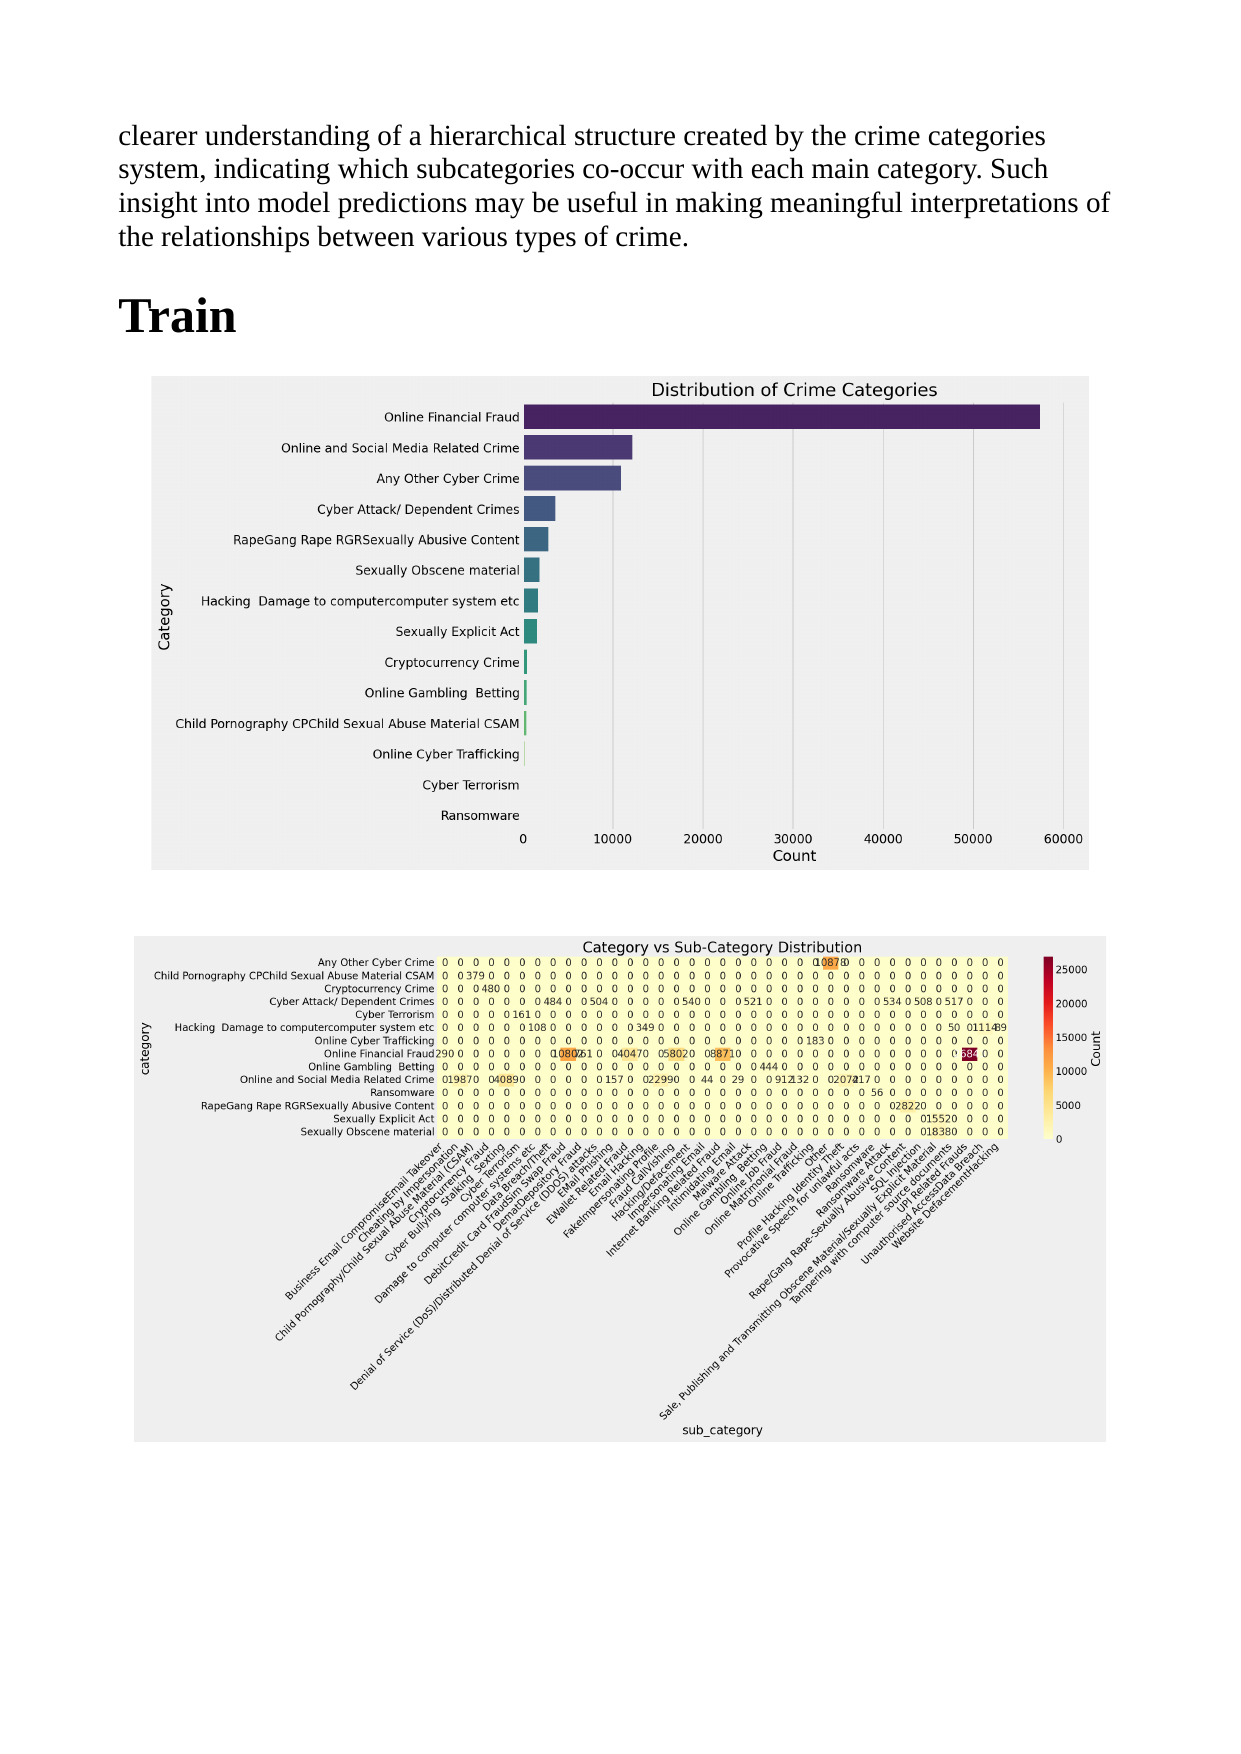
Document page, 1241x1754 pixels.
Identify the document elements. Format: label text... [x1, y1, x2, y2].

picture [134, 936, 1107, 1442]
text Train [118, 286, 1122, 343]
picture [151, 376, 1089, 870]
text clearer understanding of a hierarchical structure created by the crime categories system, indicating which subcategories co-occur with each main category. Such insight into model predictions may be useful in making meaningful interpretations of the relationships between various types of crime. [118, 118, 1122, 252]
